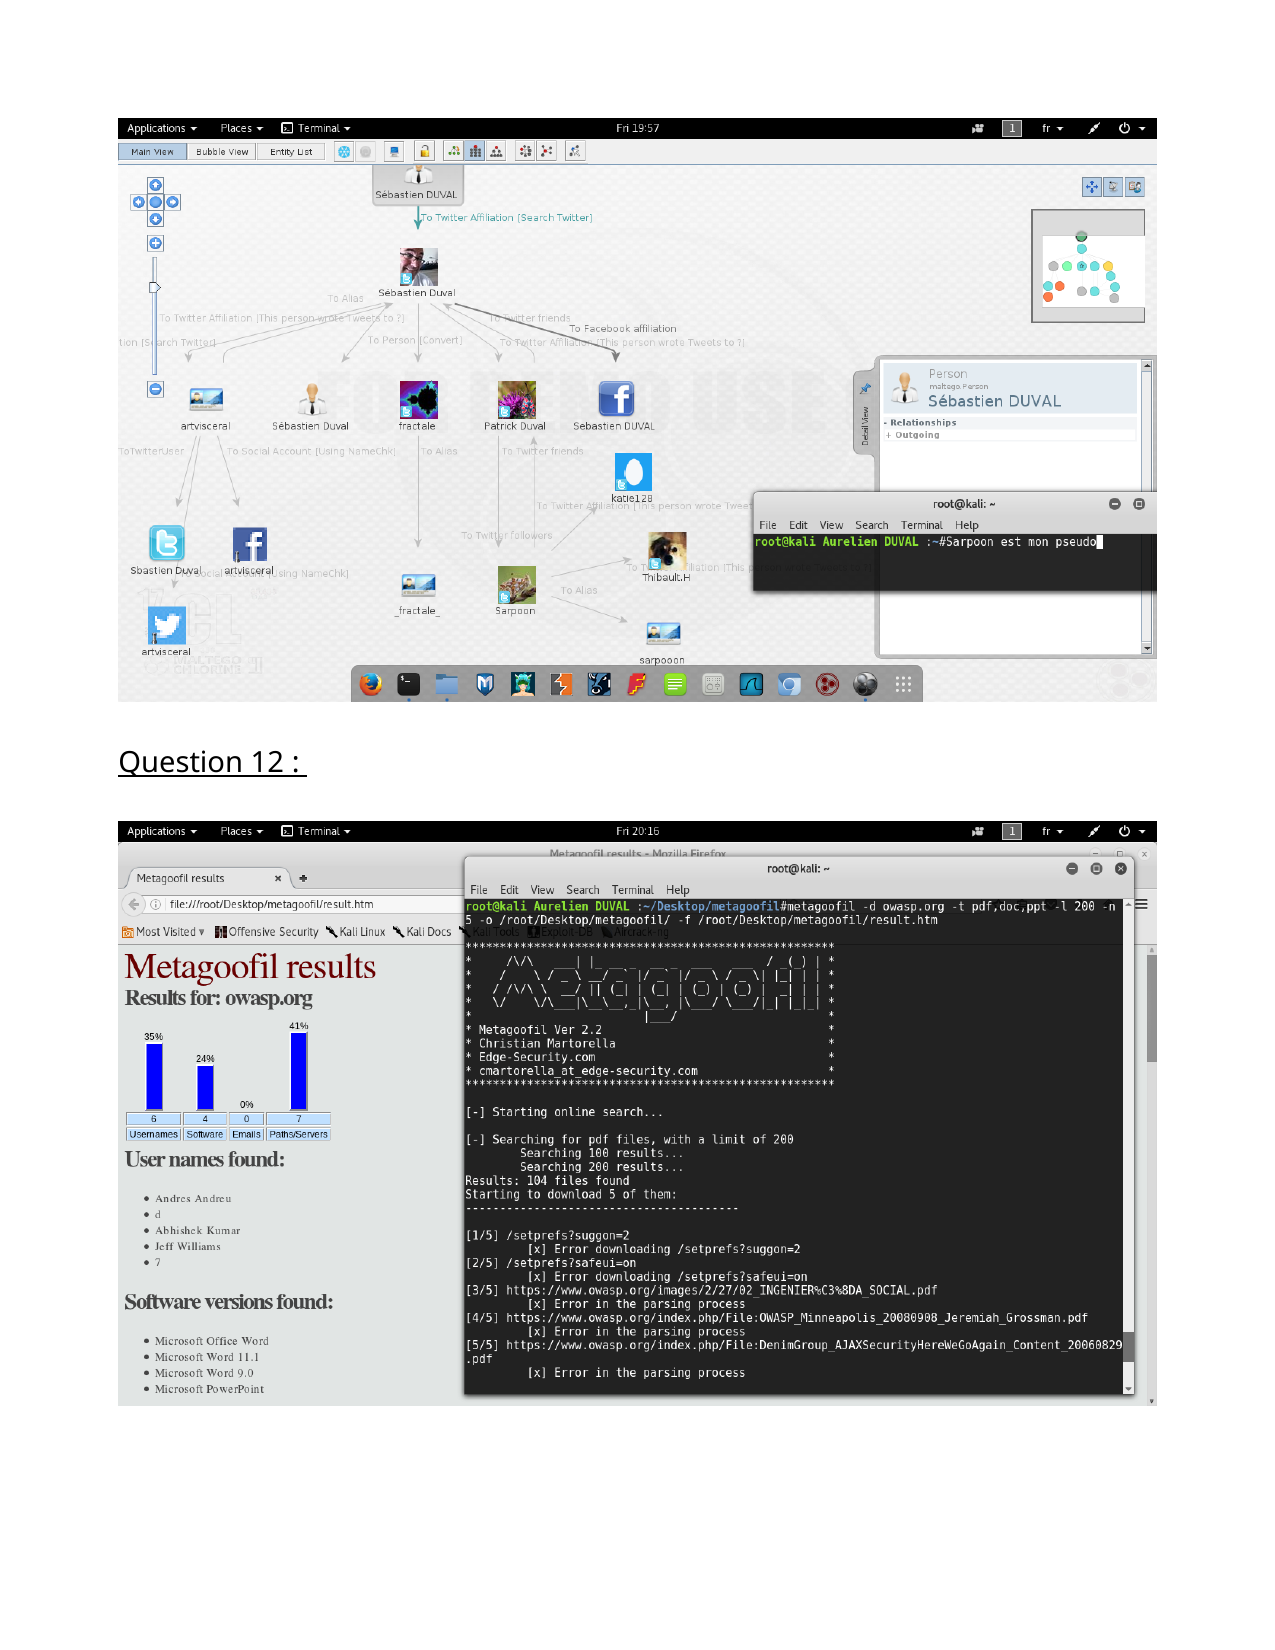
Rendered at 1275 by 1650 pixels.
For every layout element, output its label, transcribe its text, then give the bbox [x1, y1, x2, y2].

text Question 12 : [118, 742, 1157, 781]
picture [118, 821, 1157, 1406]
picture [118, 118, 1157, 702]
